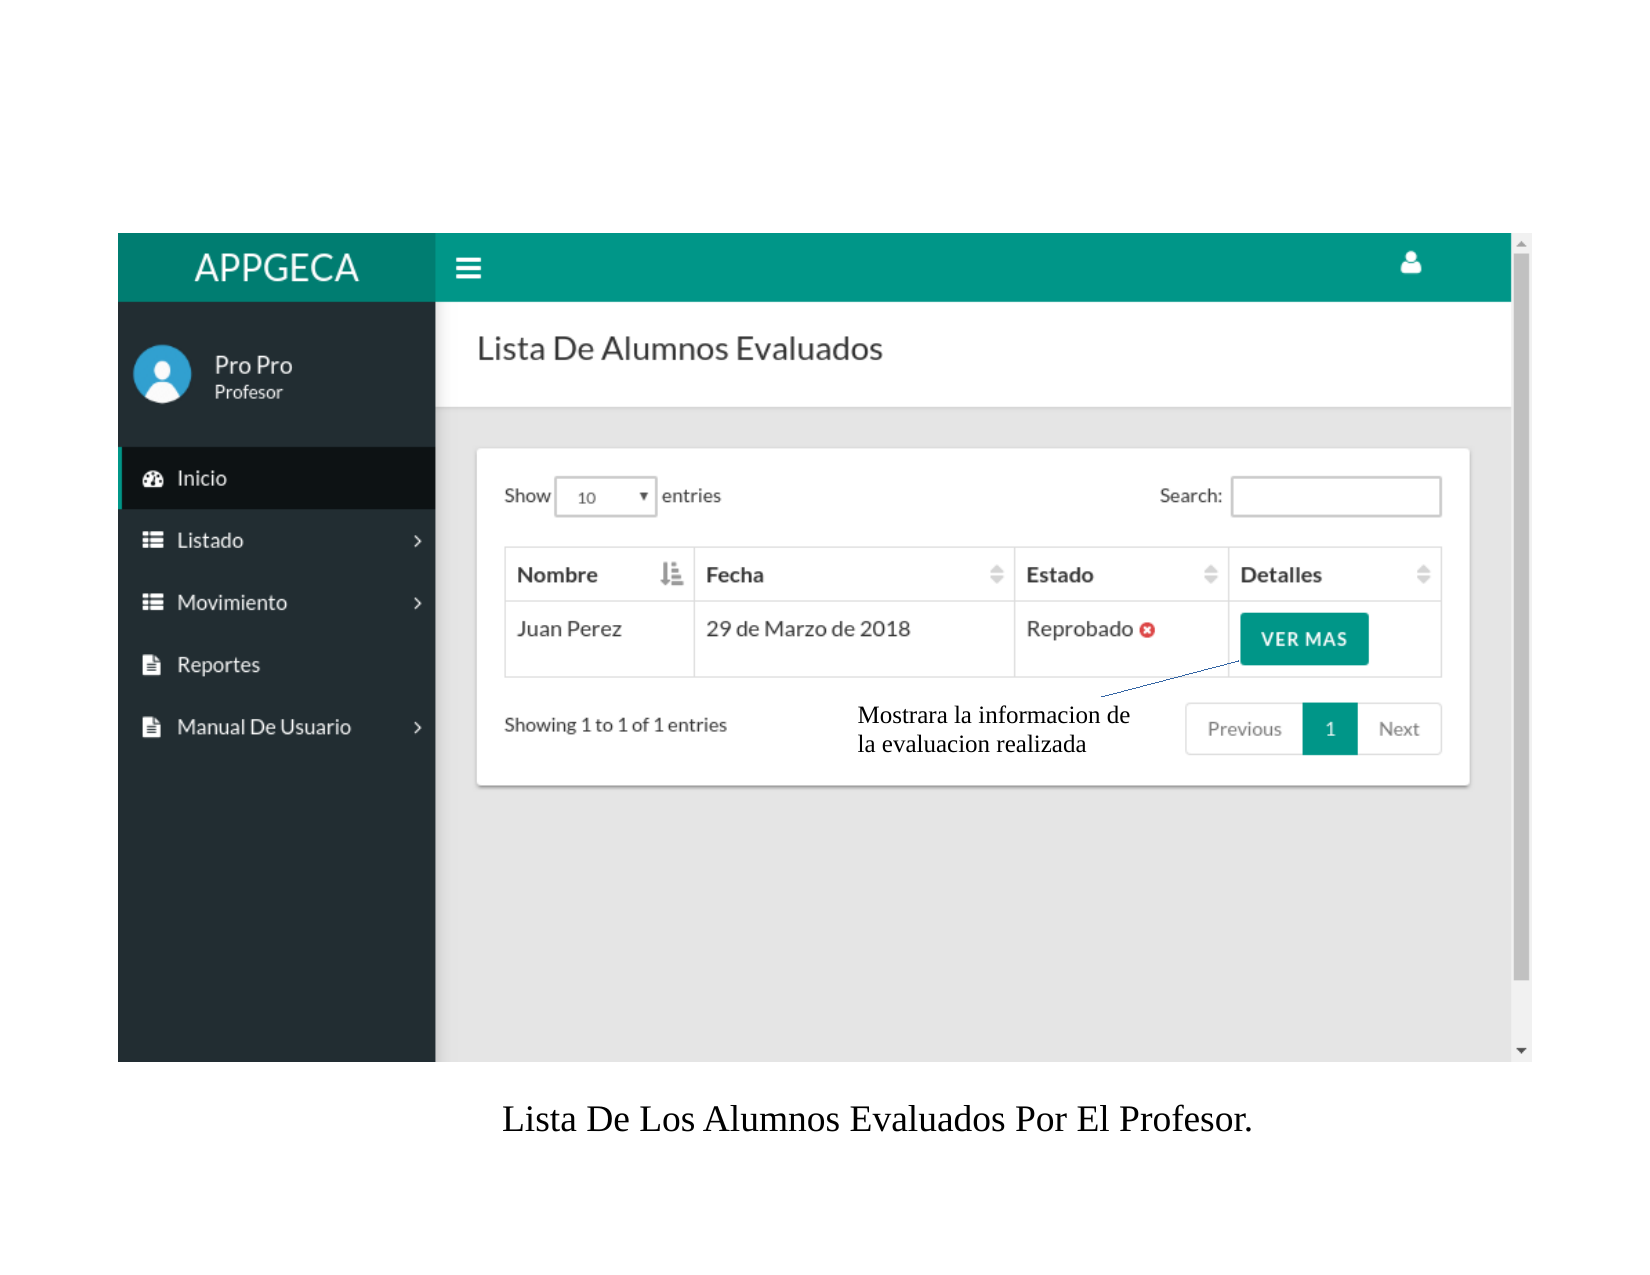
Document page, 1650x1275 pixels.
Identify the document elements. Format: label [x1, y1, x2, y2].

picture [118, 233, 1532, 1062]
